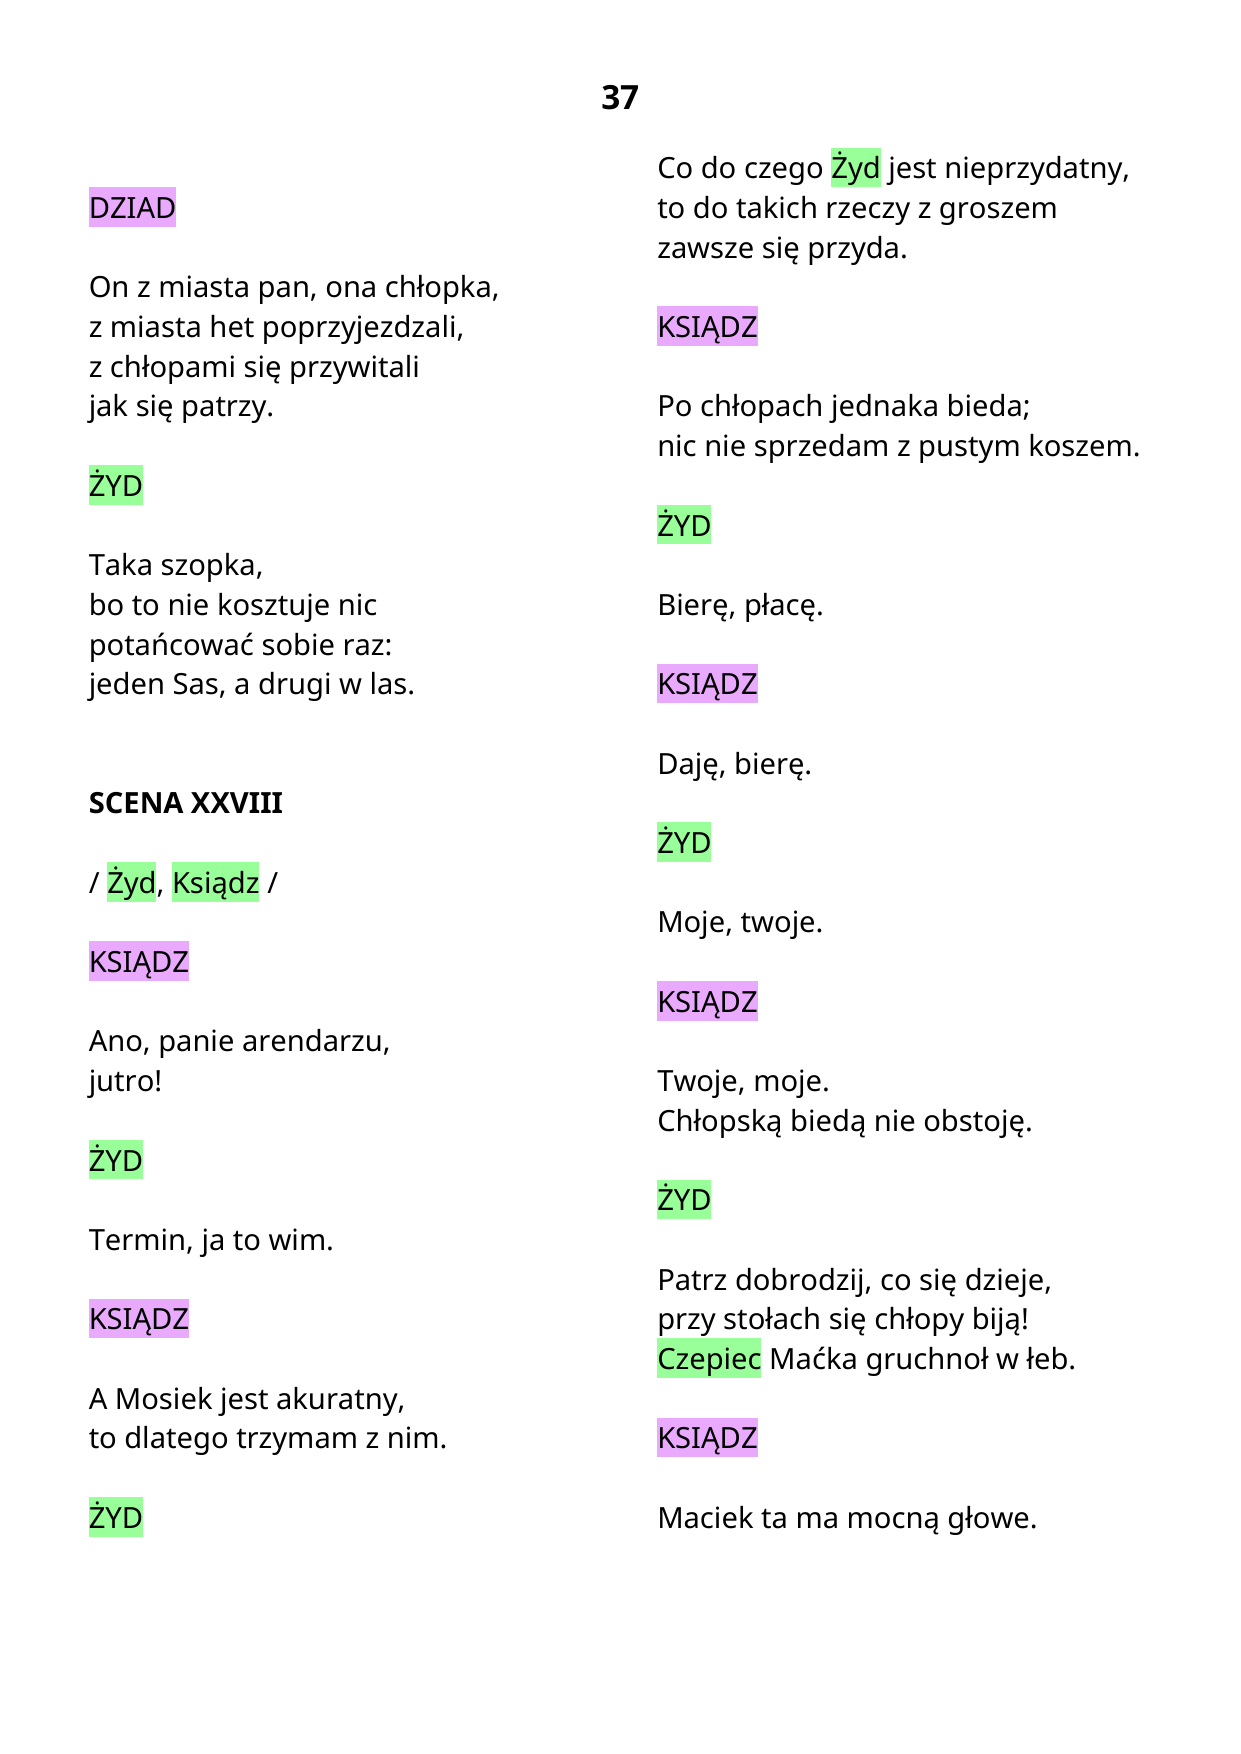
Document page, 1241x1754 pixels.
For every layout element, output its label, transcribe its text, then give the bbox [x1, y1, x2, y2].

text Twoje, moje. [657, 1060, 1152, 1100]
text SCENA XXVIII [88, 783, 583, 822]
text zawsze się przyda. [657, 227, 1152, 267]
text Chłopską biedą nie obstoję. [657, 1100, 1152, 1140]
text KSIĄDZ [88, 941, 583, 981]
text jak się patrzy. [88, 386, 583, 425]
text Daję, bierę. [657, 743, 1152, 783]
text Po chłopach jednaka bieda; [657, 386, 1152, 425]
text nic nie sprzedam z pustym koszem. [657, 425, 1152, 465]
text ŻYD [657, 505, 1152, 544]
text KSIĄDZ [657, 981, 1152, 1021]
text Bierę, płacę. [657, 584, 1152, 624]
text Patrz dobrodzij, co się dzieje, [657, 1259, 1152, 1298]
text przy stołach się chłopy biją! [657, 1298, 1152, 1338]
text potańcować sobie raz: [88, 624, 583, 663]
text z miasta het poprzyjezdzali, [88, 306, 583, 346]
text Maciek ta ma mocną głowe. [657, 1497, 1152, 1537]
text z chłopami się przywitali [88, 346, 583, 386]
text Taka szopka, [88, 544, 583, 584]
text Ano, panie arendarzu, [88, 1021, 583, 1060]
text to do takich rzeczy z groszem [657, 187, 1152, 227]
text A Mosiek jest akuratny, [88, 1378, 583, 1418]
text On z miasta pan, ona chłopka, [88, 267, 583, 306]
text ŻYD [657, 822, 1152, 862]
text ŻYD [88, 1140, 583, 1179]
text ŻYD [88, 1497, 583, 1537]
text KSIĄDZ [657, 663, 1152, 703]
text Co do czego Żyd jest nieprzydatny, [657, 148, 1152, 187]
text ŻYD [88, 465, 583, 505]
text KSIĄDZ [657, 306, 1152, 346]
text bo to nie kosztuje nic [88, 584, 583, 624]
text DZIAD [88, 187, 583, 227]
text ŻYD [657, 1179, 1152, 1219]
text KSIĄDZ [88, 1298, 583, 1338]
text jeden Sas, a drugi w las. [88, 663, 583, 703]
text Czepiec Maćka gruchnoł w łeb. [657, 1338, 1152, 1378]
text KSIĄDZ [657, 1418, 1152, 1457]
text Termin, ja to wim. [88, 1219, 583, 1259]
text / Żyd, Ksiądz / [88, 862, 583, 902]
text jutro! [88, 1060, 583, 1100]
text to dlatego trzymam z nim. [88, 1418, 583, 1457]
text Moje, twoje. [657, 902, 1152, 941]
